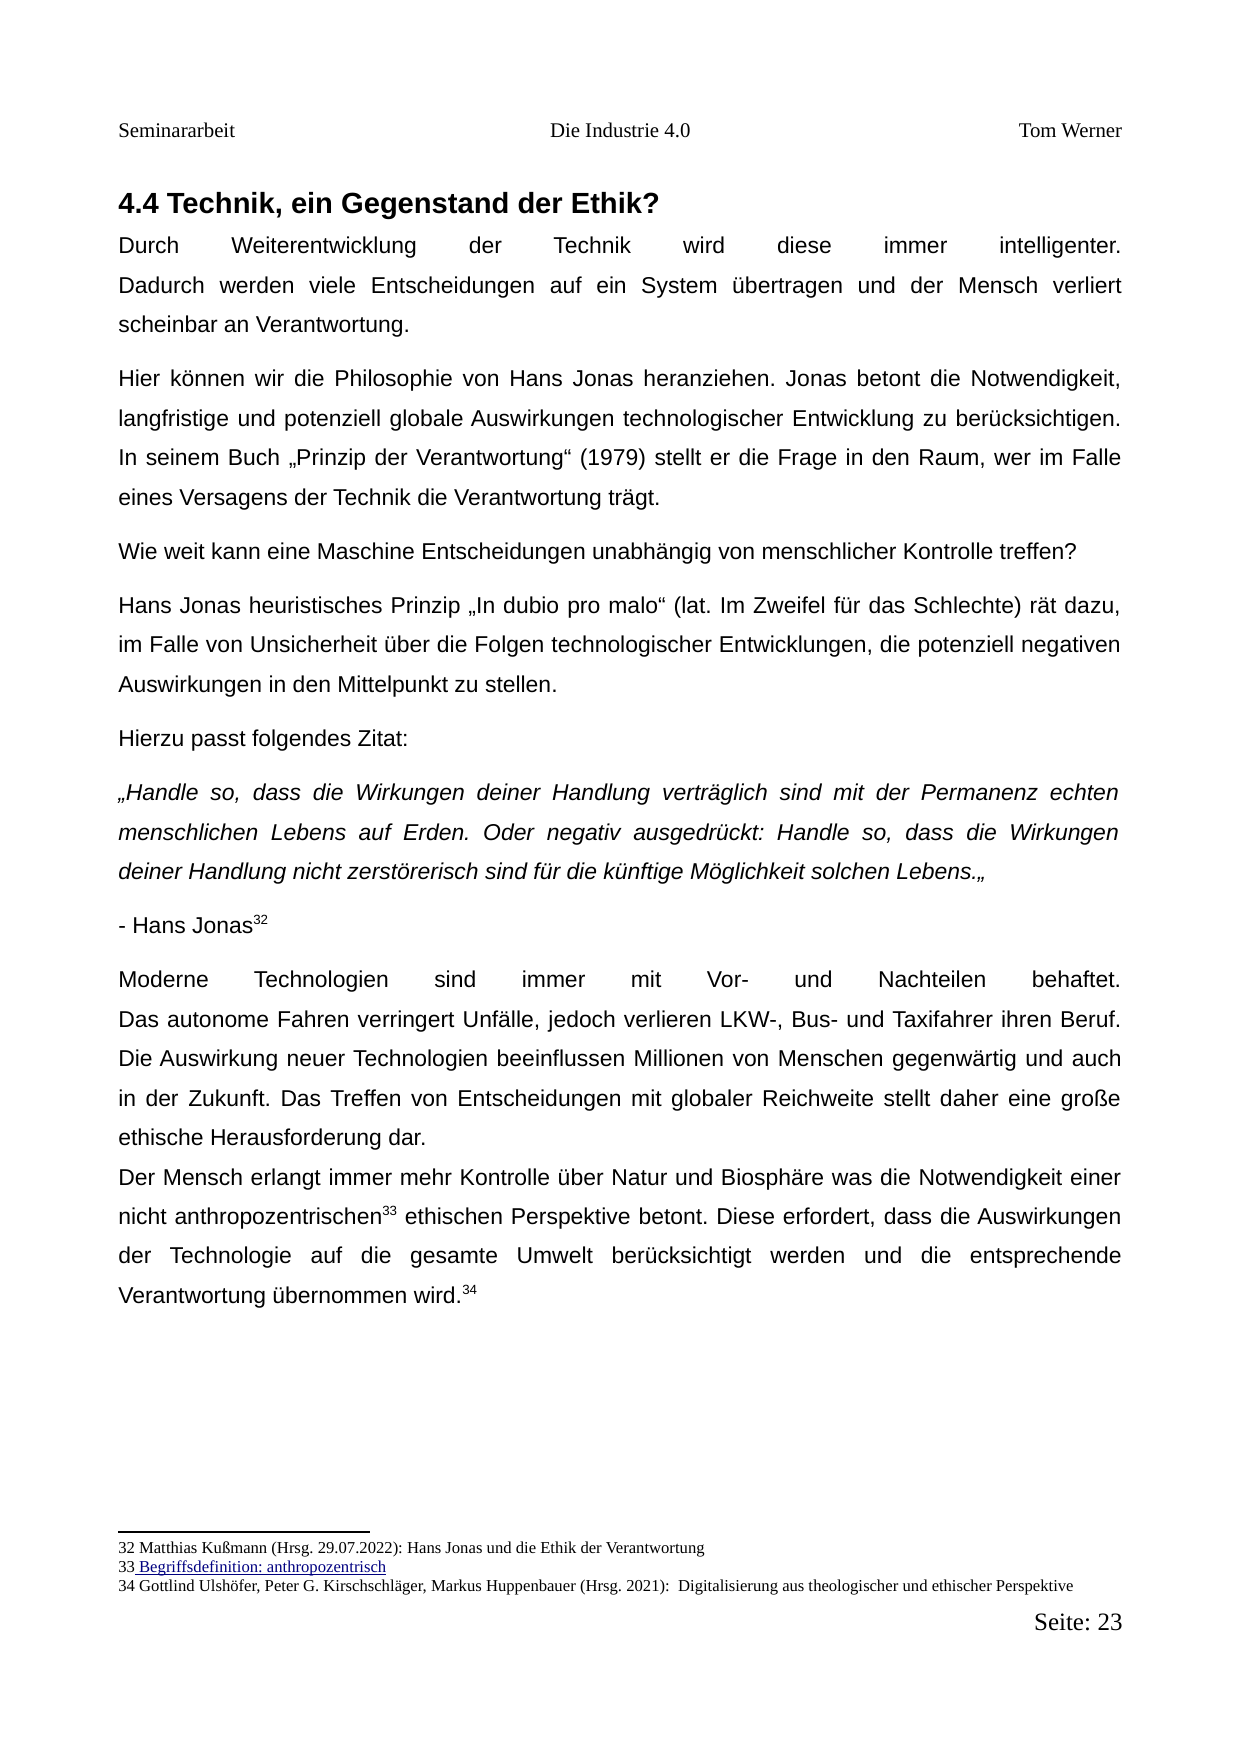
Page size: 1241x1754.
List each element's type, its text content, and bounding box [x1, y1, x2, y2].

text Durch Weiterentwicklung der Technik wird diese immer intelligenter. Dadurch werden viele Entscheidungen auf ein System übertragen und der Mensch verliert scheinbar an Verantwortung. [118, 232, 1122, 338]
text „Handle so, dass die Wirkungen deiner Handlung verträglich sind mit der Permanenz echten menschlichen Lebens auf Erden. Oder negativ ausgedrückt: Handle so, dass die Wirkungen deiner Handlung nicht zerstörerisch sind für die künftige Möglichkeit solchen Lebens.„ [118, 779, 1122, 884]
text Hier können wir die Philosophie von Hans Jonas heranziehen. Jonas betont die Notwendigkeit, langfristige und potenziell globale Auswirkungen technologischer Entwicklung zu berücksichtigen. In seinem Buch „Prinzip der Verantwortung“ (1979) stellt er die Frage in den Raum, wer im Falle eines Versagens der Technik die Verantwortung trägt. [118, 365, 1122, 510]
text Gottlind Ulshöfer, Peter G. Kirschschläger, Markus Huppenbauer (Hrsg. 2021): Digitalisierung aus theologischer und ethischer Perspektive [118, 1576, 1122, 1595]
text Moderne Technologien sind immer mit Vor- und Nachteilen behaftet. Das autonome Fahren verringert Unfälle, jedoch verlieren LKW-, Bus- und Taxifahrer ihren Beruf. Die Auswirkung neuer Technologien beeinflussen Millionen von Menschen gegenwärtig und auch in der Zukunft. Das Treffen von Entscheidungen mit globaler Reichweite stellt daher eine große ethische Herausforderung dar. Der Mensch erlangt immer mehr Kontrolle über Natur und Biosphäre was die Notwendigkeit einer nicht anthropozentrischen ethischen Perspektive betont. Diese erfordert, dass die Auswirkungen der Technologie auf die gesamte Umwelt berücksichtigt werden und die entsprechende Verantwortung übernommen wird. [118, 966, 1122, 1308]
text - Hans Jonas [118, 912, 1122, 938]
text Matthias Kußmann (Hrsg. 29.07.2022): Hans Jonas und die Ethik der Verantwortung [118, 1538, 1122, 1557]
text Wie weit kann eine Maschine Entscheidungen unabhängig von menschlicher Kontrolle treffen? [118, 538, 1122, 564]
text Hierzu passt folgendes Zitat: [118, 725, 1122, 751]
text Hans Jonas heuristisches Prinzip „In dubio pro malo“ (lat. Im Zweifel für das Schlechte) rät dazu, im Falle von Unsicherheit über die Folgen technologischer Entwicklungen, die potenziell negativen Auswirkungen in den Mittelpunkt zu stellen. [118, 592, 1122, 697]
subtitle 4.4 Technik, ein Gegenstand der Ethik? [118, 186, 1122, 220]
text Begriffsdefinition: anthropozentrisch [118, 1557, 1122, 1576]
